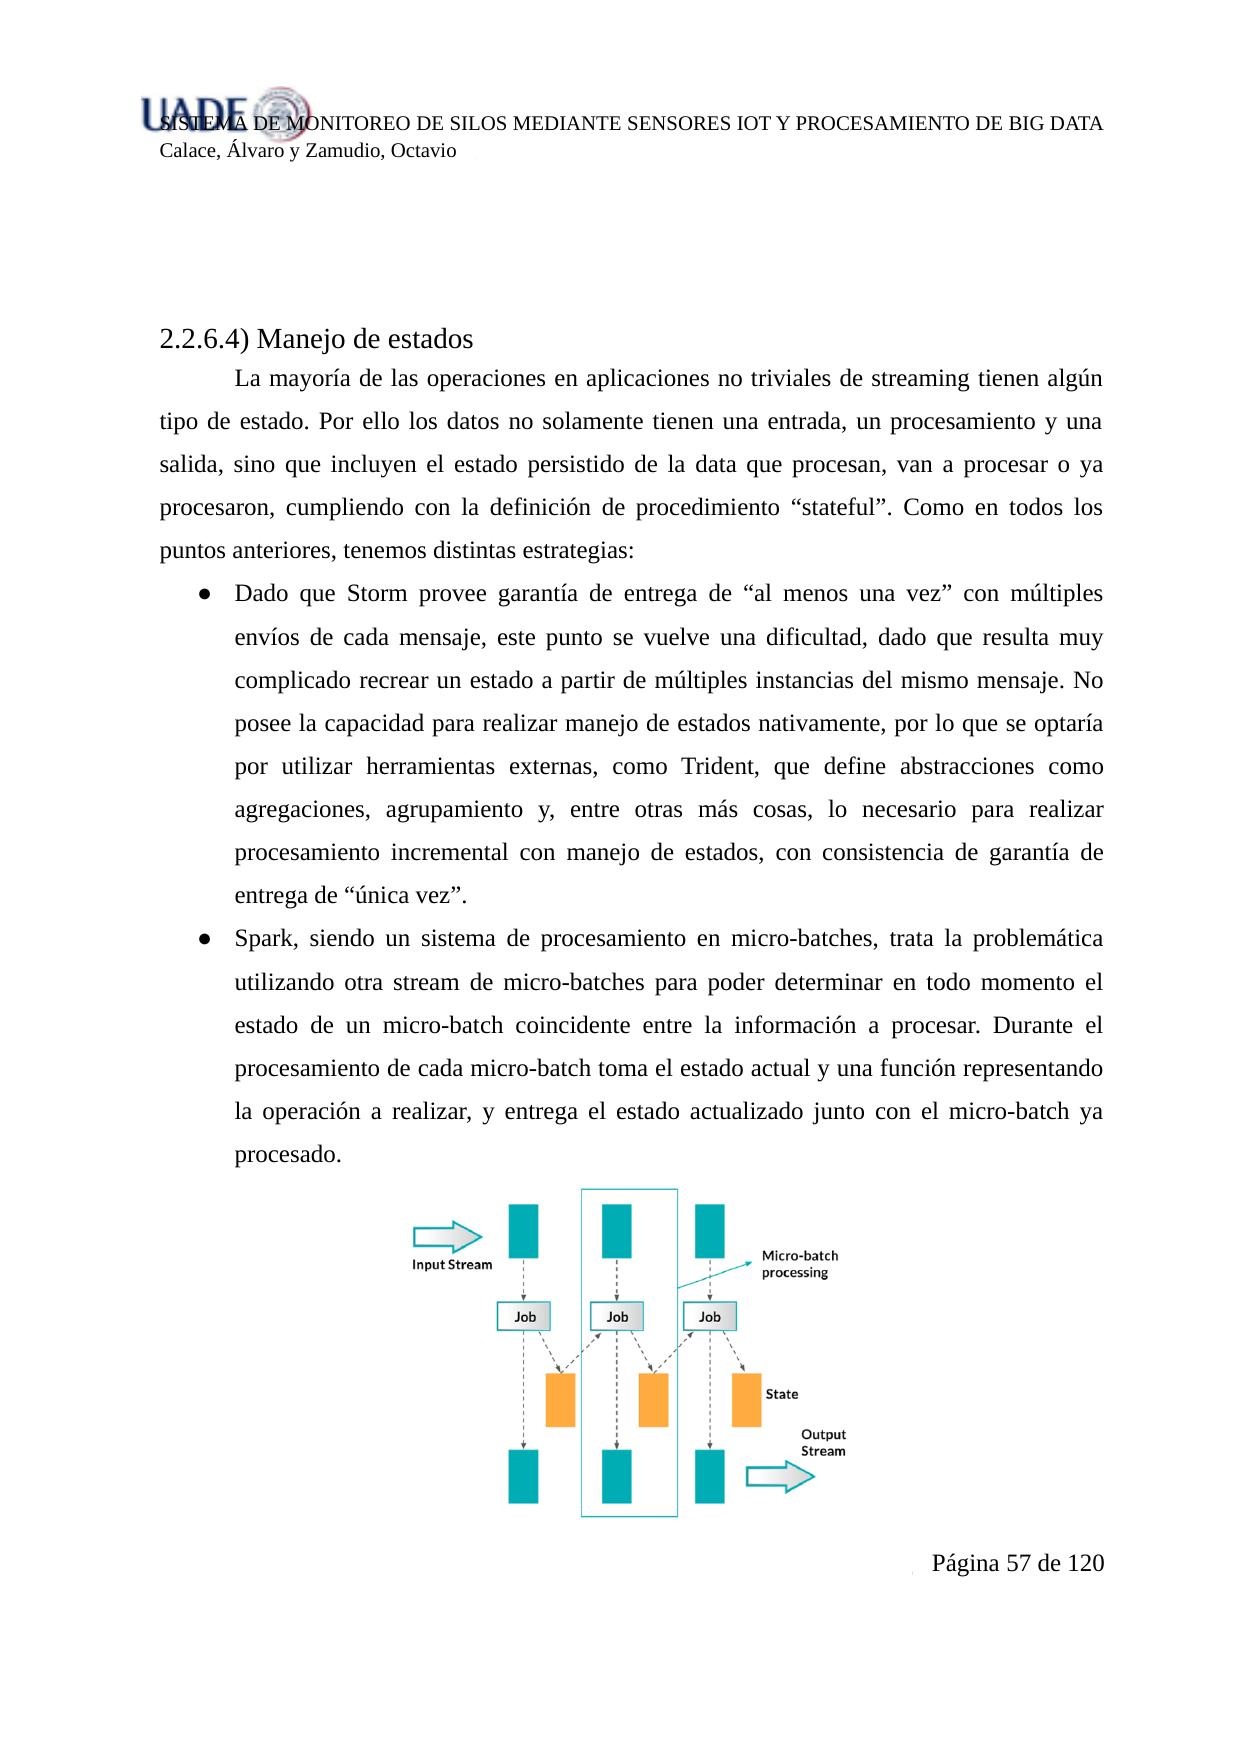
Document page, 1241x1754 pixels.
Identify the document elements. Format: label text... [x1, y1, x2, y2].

subtitle 2.2.6.4) Manejo de estados [159, 321, 1104, 354]
picture [140, 86, 314, 146]
text La mayoría de las operaciones en aplicaciones no triviales de streaming tienen algún tipo de estado. Por ello los datos no solamente tienen una entrada, un procesamiento y una salida, sino que incluyen el estado persistido de la data que procesan, van a procesar o ya procesaron, cumpliendo con la definición de procedimiento “stateful”. Como en todos los puntos anteriores, tenemos distintas estrategias: [159, 363, 1104, 564]
picture [409, 1182, 855, 1524]
list Dado que Storm provee garantía de entrega de “al menos una vez” con múltiples envíos de cada mensaje, este punto se vuelve una dificultad, dado que resulta muy complicado recrear un estado a partir de múltiples instancias del mismo mensaje. No posee la capacidad para realizar manejo de estados nativamente, por lo que se optaría por utilizar herramientas externas, como Trident, que define abstracciones como agregaciones, agrupamiento y, entre otras más cosas, lo necesario para realizar procesamiento incremental con manejo de estados, con consistencia de garantía de entrega de “única vez”. [197, 578, 1104, 909]
list Spark, siendo un sistema de procesamiento en micro-batches, trata la problemática utilizando otra stream de micro-batches para poder determinar en todo momento el estado de un micro-batch coincidente entre la información a procesar. Durante el procesamiento de cada micro-batch toma el estado actual y una función representando la operación a realizar, y entrega el estado actualizado junto con el micro-batch ya procesado. [197, 923, 1104, 1168]
